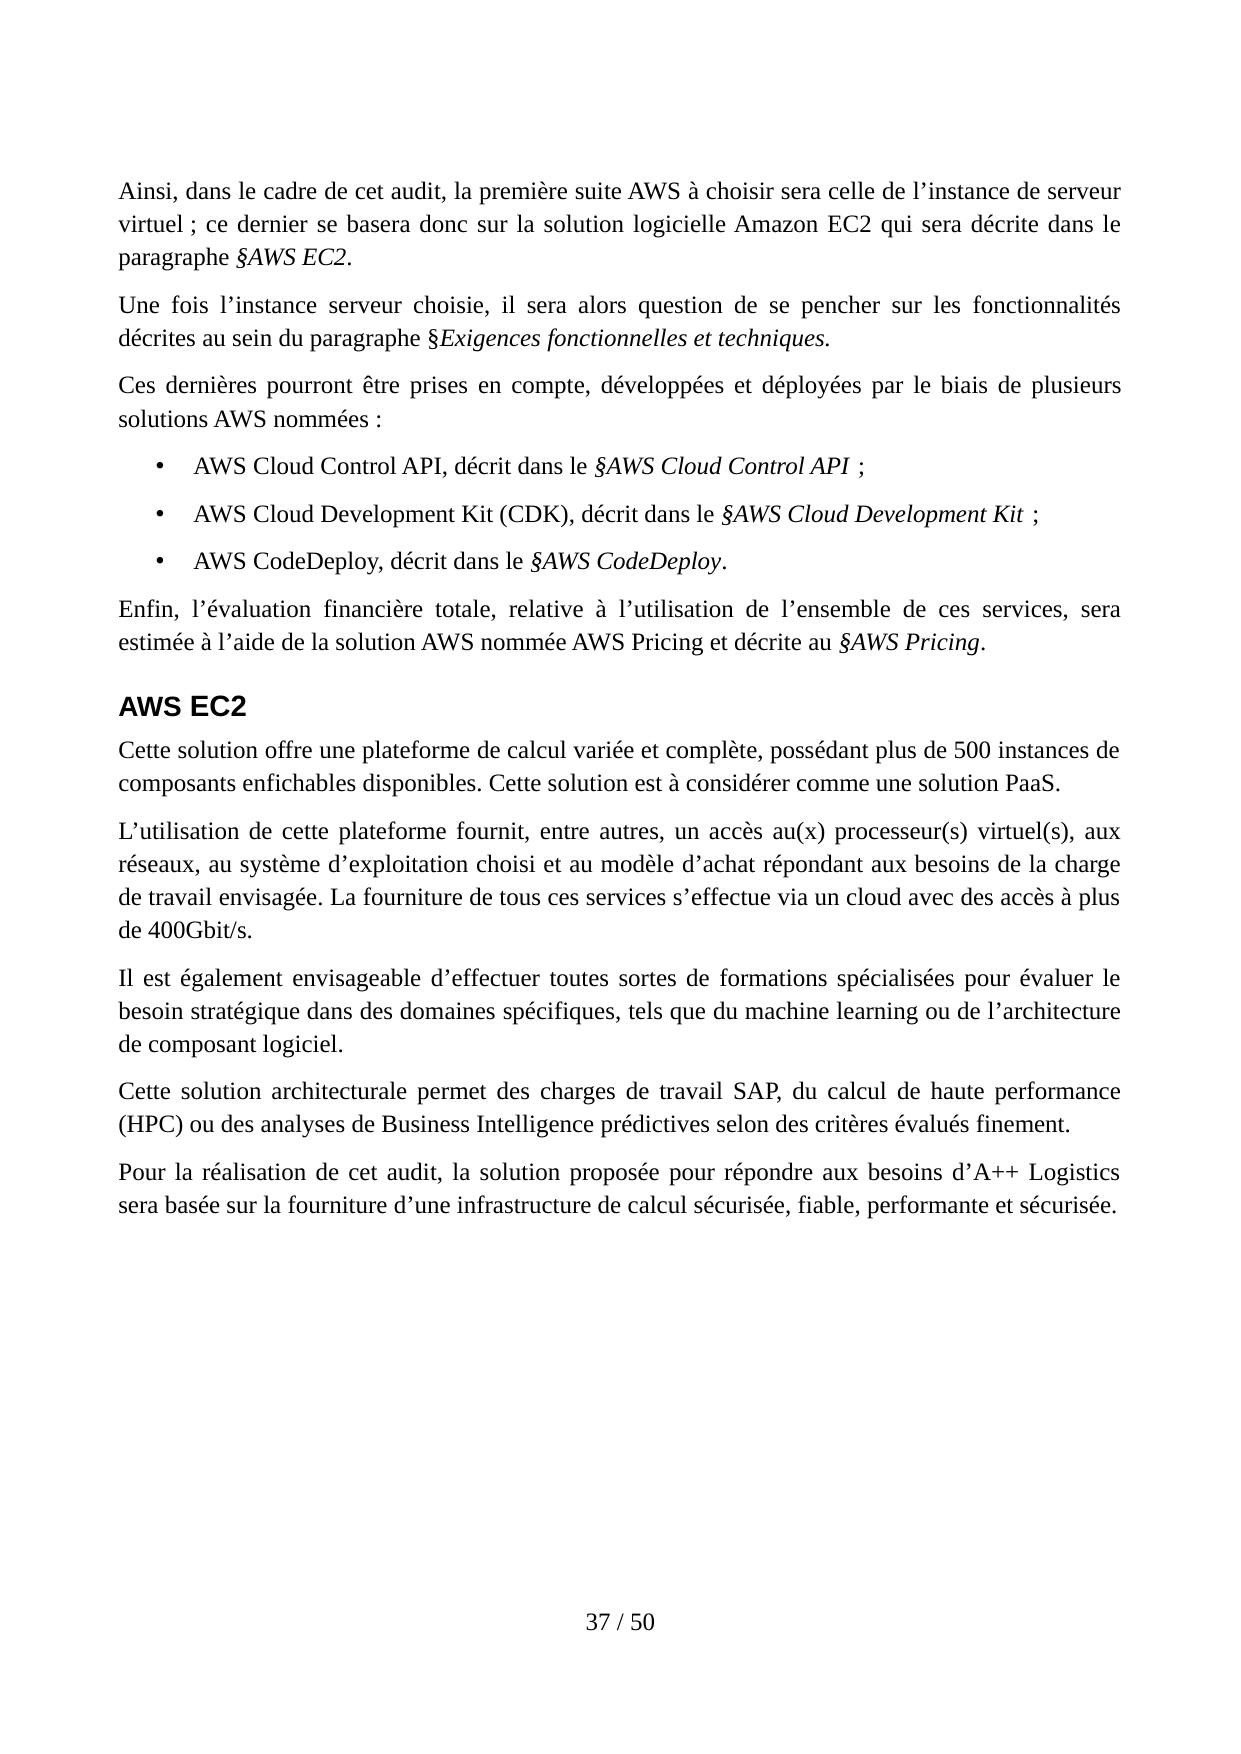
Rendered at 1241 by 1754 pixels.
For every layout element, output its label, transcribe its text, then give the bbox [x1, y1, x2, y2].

text Il est également envisageable d’effectuer toutes sortes de formations spécialisées pour évaluer le besoin stratégique dans des domaines spécifiques, tels que du machine learning ou de l’architecture de composant logiciel. [118, 963, 1122, 1058]
subtitle AWS EC2 [118, 689, 1122, 723]
list AWS Cloud Development Kit (CDK), décrit dans le §AWS Cloud Development Kit ; [156, 499, 1122, 528]
text Cette solution architecturale permet des charges de travail SAP, du calcul de haute performance (HPC) ou des analyses de Business Intelligence prédictives selon des critères évalués finement. [118, 1076, 1122, 1138]
text L’utilisation de cette plateforme fournit, entre autres, un accès au(x) processeur(s) virtuel(s), aux réseaux, au système d’exploitation choisi et au modèle d’achat répondant aux besoins de la charge de travail envisagée. La fourniture de tous ces services s’effectue via un cloud avec des accès à plus de 400Gbit/s. [118, 816, 1122, 944]
list AWS CodeDeploy, décrit dans le §AWS CodeDeploy. [156, 546, 1122, 575]
text Cette solution offre une plateforme de calcul variée et complète, possédant plus de 500 instances de composants enfichables disponibles. Cette solution est à considérer comme une solution PaaS. [118, 736, 1122, 797]
text Ces dernières pourront être prises en compte, développées et déployées par le biais de plusieurs solutions AWS nommées : [118, 371, 1122, 432]
text Enfin, l’évaluation financière totale, relative à l’utilisation de l’ensemble de ces services, sera estimée à l’aide de la solution AWS nommée AWS Pricing et décrite au §AWS Pricing. [118, 594, 1122, 656]
text Une fois l’instance serveur choisie, il sera alors question de se pencher sur les fonctionnalités décrites au sein du paragraphe §Exigences fonctionnelles et techniques. [118, 290, 1122, 352]
list AWS Cloud Control API, décrit dans le §AWS Cloud Control API ; [156, 451, 1122, 480]
text Pour la réalisation de cet audit, la solution proposée pour répondre aux besoins d’A++ Logistics sera basée sur la fourniture d’une infrastructure de calcul sécurisée, fiable, performante et sécurisée. [118, 1157, 1122, 1219]
text Ainsi, dans le cadre de cet audit, la première suite AWS à choisir sera celle de l’instance de serveur virtuel ; ce dernier se basera donc sur la solution logicielle Amazon EC2 qui sera décrite dans le paragraphe §AWS EC2. [118, 176, 1122, 271]
